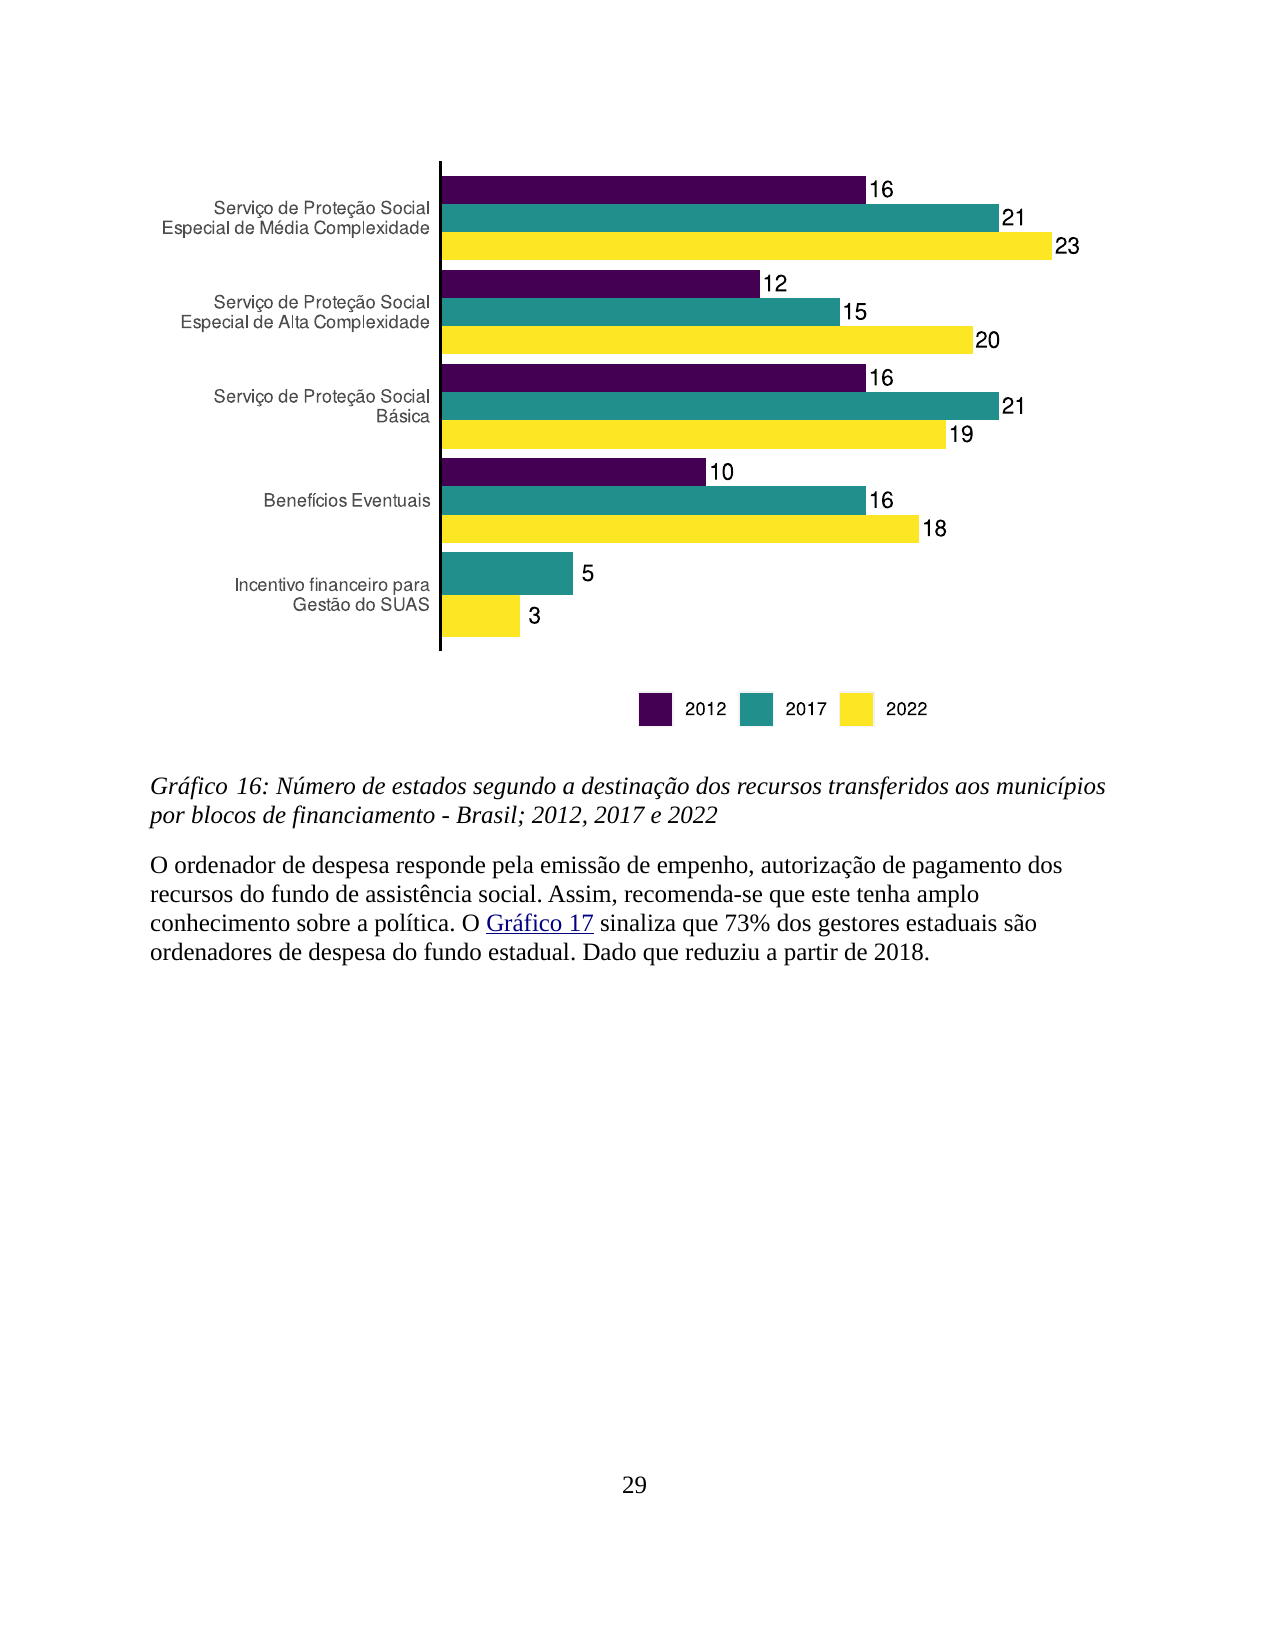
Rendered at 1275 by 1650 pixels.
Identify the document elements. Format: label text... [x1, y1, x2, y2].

table_header Gráfico 16: Número de estados segundo a destinação dos recursos transferidos aos municípios por blocos de financiamento - Brasil; 2012, 2017 e 2022 [150, 751, 1125, 841]
text O ordenador de despesa responde pela emissão de empenho, autorização de pagamento dos recursos do fundo de assistência social. Assim, recomenda-se que este tenha amplo conhecimento sobre a política. O Gráfico 17 sinaliza que 73% dos gestores estaduais são ordenadores de despesa do fundo estadual. Dado que reduziu a partir de 2018. [150, 850, 1125, 965]
